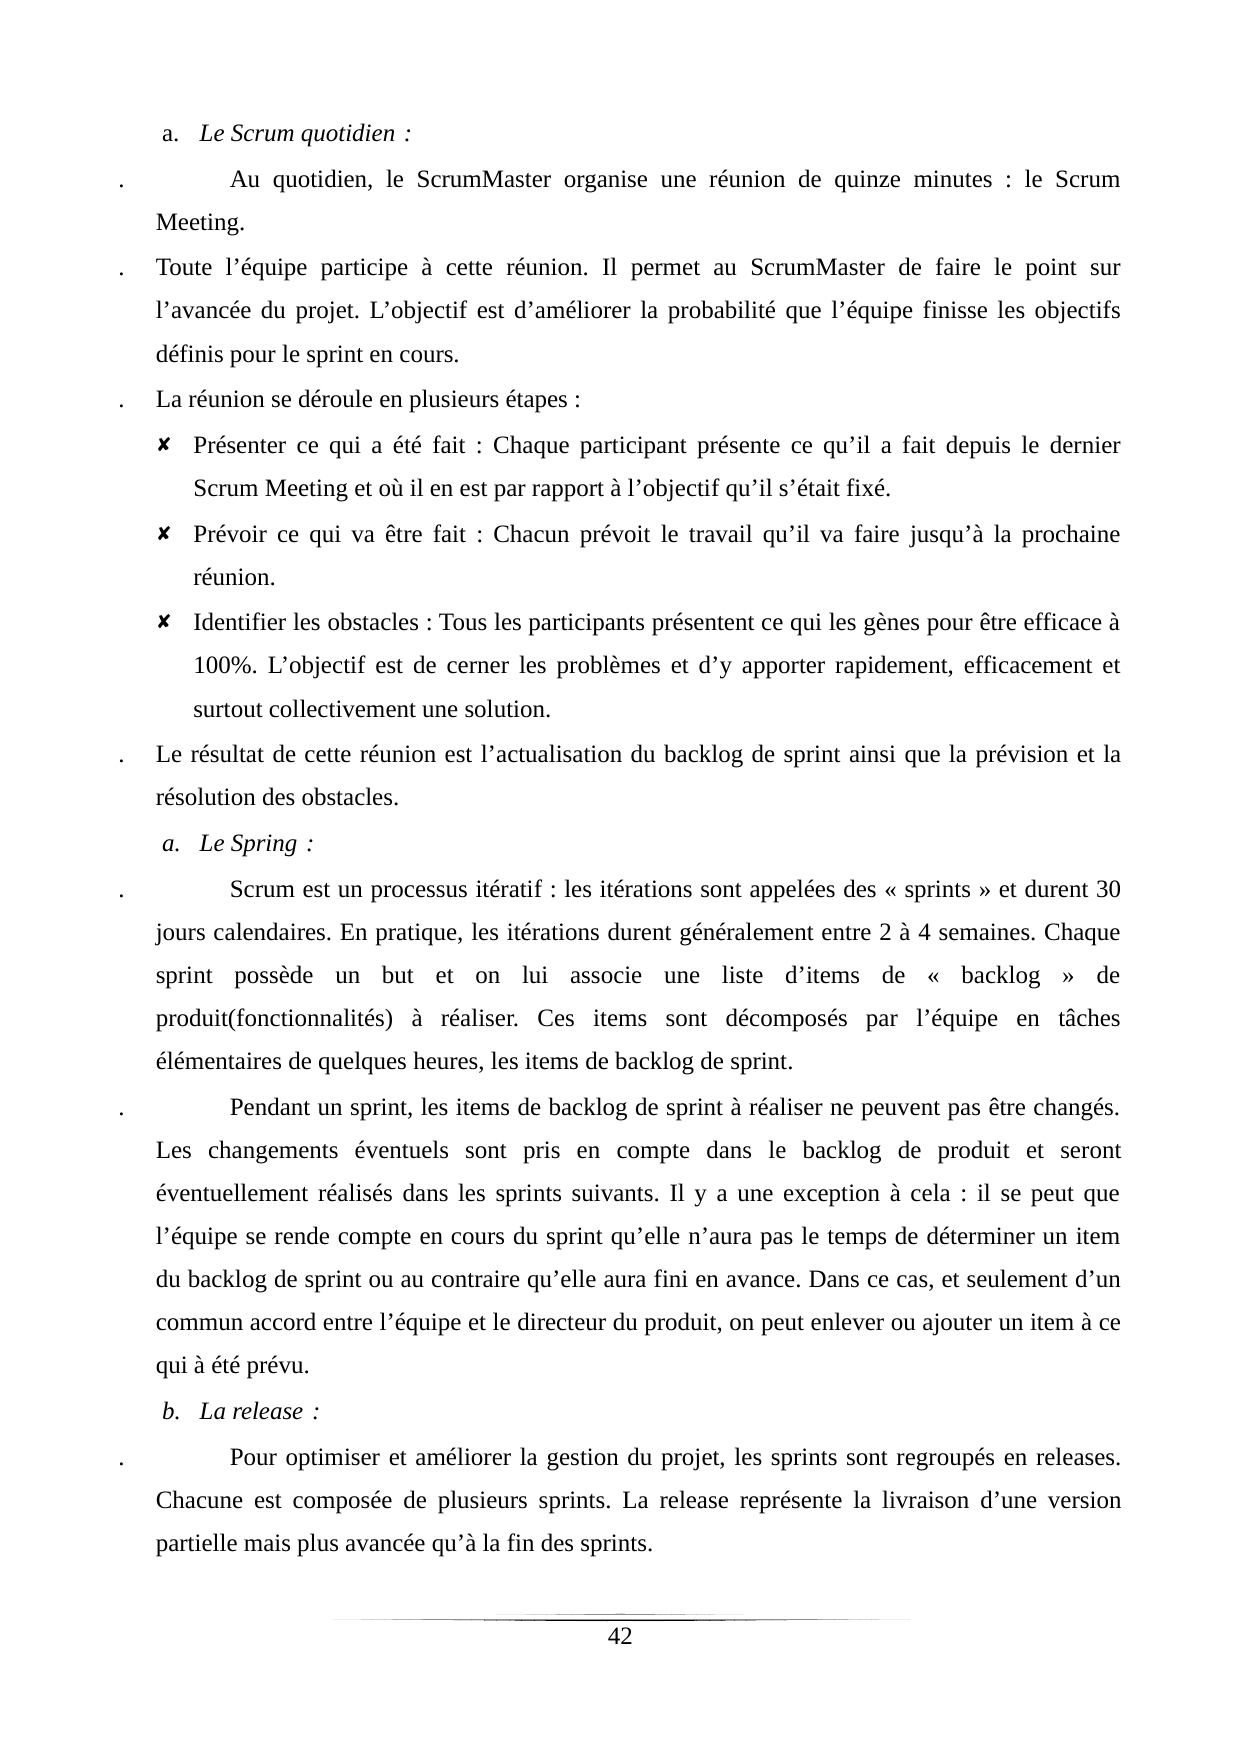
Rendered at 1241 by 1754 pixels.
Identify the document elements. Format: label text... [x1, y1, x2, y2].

list Le Spring : [162, 828, 1122, 857]
list La release : [162, 1396, 1122, 1425]
subtitle Le résultat de cette réunion est l’actualisation du backlog de sprint ainsi que la prévision et la résolution des obstacles. [118, 739, 1122, 811]
subtitle Au quotidien, le ScrumMaster organise une réunion de quinze minutes : le Scrum Meeting. [118, 164, 1122, 236]
list Présenter ce qui a été fait : Chaque participant présente ce qu’il a fait depuis le dernier Scrum Meeting et où il en est par rapport à l’objectif qu’il s’était fixé. [156, 430, 1122, 502]
subtitle Pendant un sprint, les items de backlog de sprint à réaliser ne peuvent pas être changés. Les changements éventuels sont pris en compte dans le backlog de produit et seront éventuellement réalisés dans les sprints suivants. Il y a une exception à cela : il se peut que l’équipe se rende compte en cours du sprint qu’elle n’aura pas le temps de déterminer un item du backlog de sprint ou au contraire qu’elle aura fini en avance. Dans ce cas, et seulement d’un commun accord entre l’équipe et le directeur du produit, on peut enlever ou ajouter un item à ce qui à été prévu. [118, 1092, 1122, 1379]
subtitle La réunion se déroule en plusieurs étapes : [118, 384, 1122, 413]
list Prévoir ce qui va être fait : Chacun prévoit le travail qu’il va faire jusqu’à la prochaine réunion. [156, 519, 1122, 591]
list Le Scrum quotidien : [162, 118, 1122, 147]
list Identifier les obstacles : Tous les participants présentent ce qui les gènes pour être efficace à 100%. L’objectif est de cerner les problèmes et d’y apporter rapidement, efficacement et surtout collectivement une solution. [156, 607, 1122, 722]
subtitle Toute l’équipe participe à cette réunion. Il permet au ScrumMaster de faire le point sur l’avancée du projet. L’objectif est d’améliorer la probabilité que l’équipe finisse les objectifs définis pour le sprint en cours. [118, 252, 1122, 367]
subtitle Pour optimiser et améliorer la gestion du projet, les sprints sont regroupés en releases. Chacune est composée de plusieurs sprints. La release représente la livraison d’une version partielle mais plus avancée qu’à la fin des sprints. [118, 1442, 1122, 1557]
subtitle Scrum est un processus itératif : les itérations sont appelées des « sprints » et durent 30 jours calendaires. En pratique, les itérations durent généralement entre 2 à 4 semaines. Chaque sprint possède un but et on lui associe une liste d’items de « backlog » de produit(fonctionnalités) à réaliser. Ces items sont décomposés par l’équipe en tâches élémentaires de quelques heures, les items de backlog de sprint. [118, 874, 1122, 1075]
picture [171, 1613, 1069, 1622]
